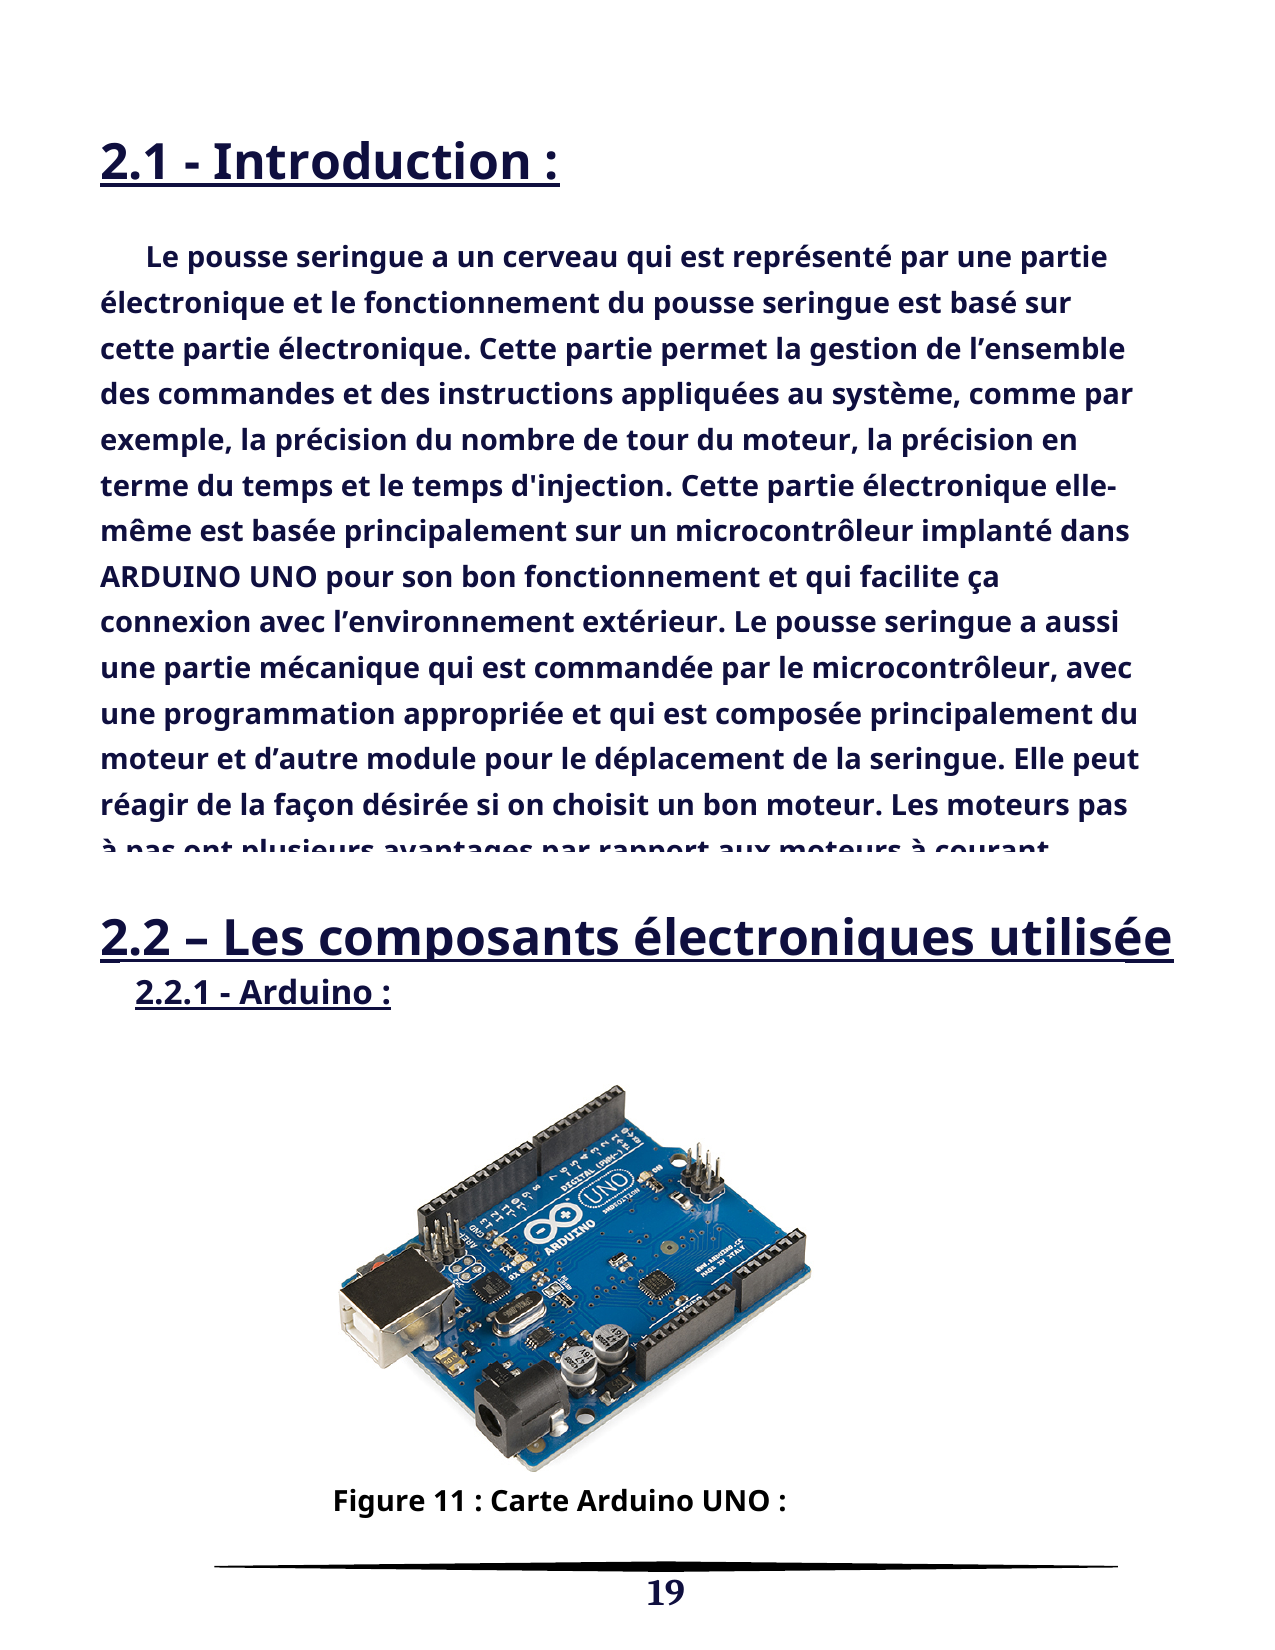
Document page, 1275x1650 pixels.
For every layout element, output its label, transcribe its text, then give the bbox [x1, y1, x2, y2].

text Figure 11 : Carte Arduino UNO : [332, 1480, 790, 1520]
text 2.2 – Les composants électroniques utilisée : [100, 902, 1177, 996]
text 2.2.1 - Arduino : [135, 969, 1110, 1014]
text Le pousse seringue a un cerveau qui est représenté par une partie électronique et le fonctionnement du pousse seringue est basé sur cette partie électronique. Cette partie permet la gestion de l’ensemble des commandes et des instructions appliquées au système, comme par exemple, la précision du nombre de tour du moteur, la précision en terme du temps et le temps d'injection. Cette partie électronique elle-même est basée principalement sur un microcontrôleur implanté dans ARDUINO UNO pour son bon fonctionnement et qui facilite ça connexion avec l’environnement extérieur. Le pousse seringue a aussi une partie mécanique qui est commandée par le microcontrôleur, avec une programmation appropriée et qui est composée principalement du moteur et d’autre module pour le déplacement de la seringue. Elle peut réagir de la façon désirée si on choisit un bon moteur. Les moteurs pas à pas ont plusieurs avantages par rapport aux moteurs à courant continue parce qu’on peut les faire tourner à des vitesses variables et la position parcourue sera aussi facile à déterminer. Donc ils sont plus précis. [100, 237, 1152, 852]
text 2.1 - Introduction : [100, 126, 771, 194]
